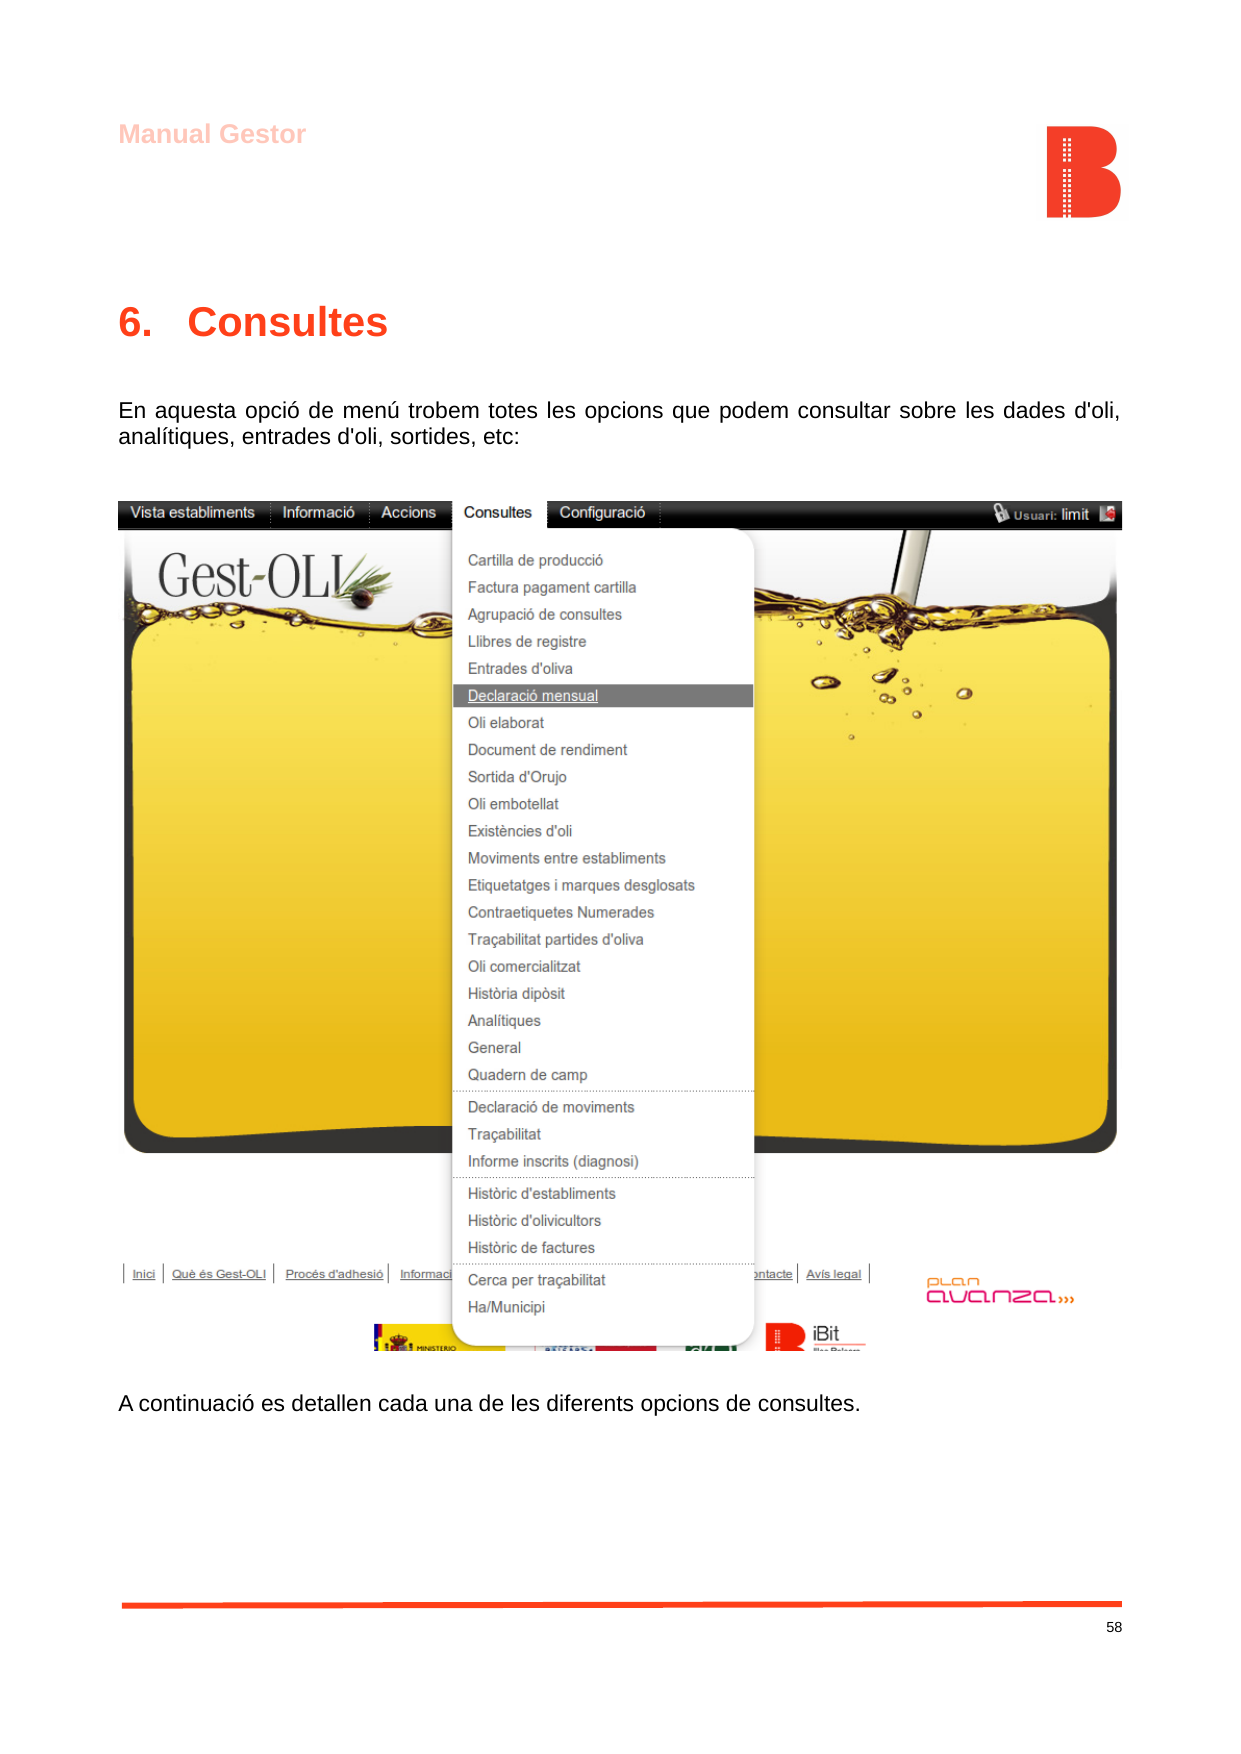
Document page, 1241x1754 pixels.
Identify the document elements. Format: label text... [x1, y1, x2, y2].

picture [1036, 124, 1130, 221]
text A continuació es detallen cada una de les diferents opcions de consultes. [118, 1390, 1122, 1416]
subtitle Consultes [118, 298, 1122, 346]
text En aquesta opció de menú trobem totes les opcions que podem consultar sobre les dades d'oli, analítiques, entrades d'oli, sortides, etc: [118, 397, 1122, 449]
picture [118, 501, 1123, 1351]
